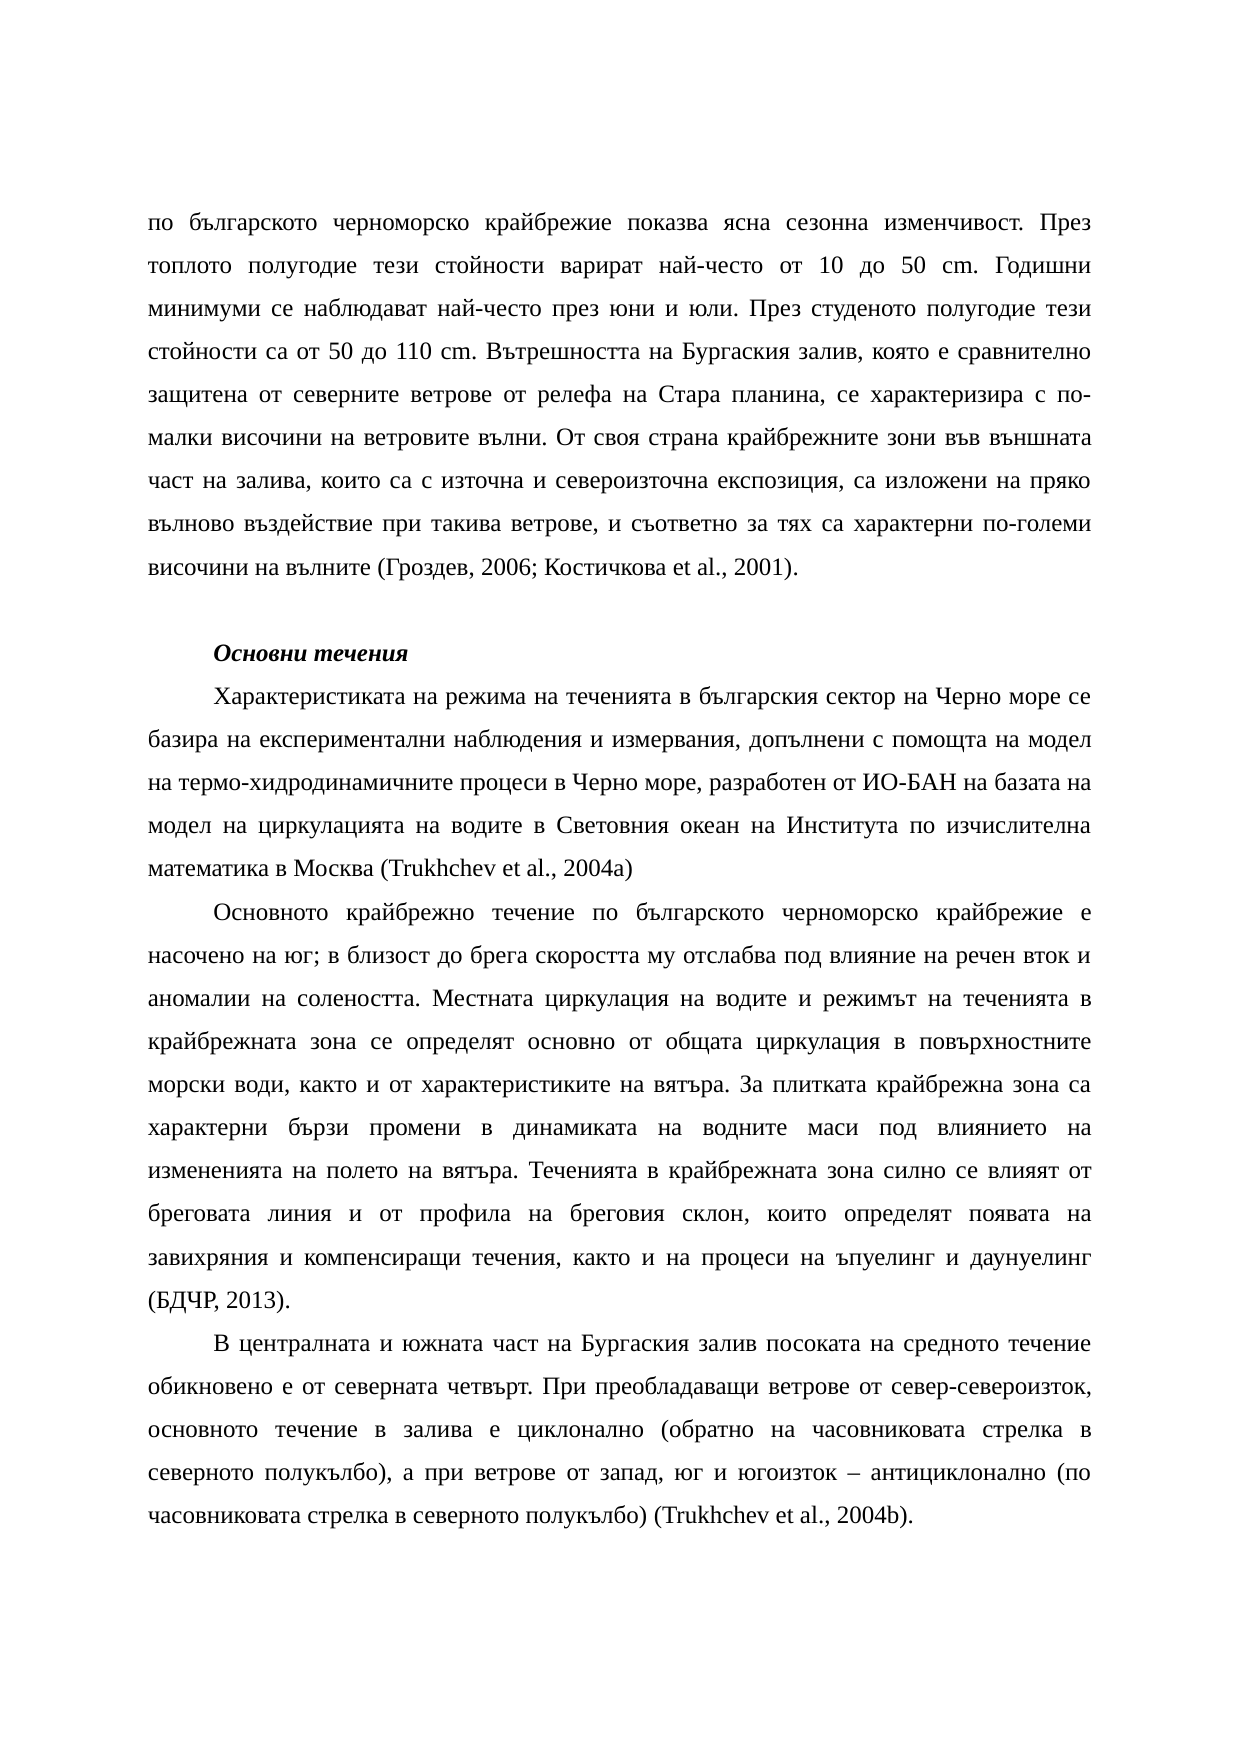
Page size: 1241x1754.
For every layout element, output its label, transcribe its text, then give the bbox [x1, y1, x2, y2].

text Основни течения [148, 638, 1093, 667]
text Характеристиката на режима на теченията в българския сектор на Черно море се базира на експериментални наблюдения и измервания, допълнени с помощта на модел на термо-хидродинамичните процеси в Черно море, разработен от ИО-БАН на базата на модел на циркулацията на водите в Световния океан на Института по изчислителна математика в Москва (Trukhchev et al., 2004a) [148, 681, 1093, 882]
text В централната и южната част на Бургаския залив посоката на средното течение обикновено е от северната четвърт. При преобладаващи ветрове от север-североизток, основното течение в залива е циклонално (обратно на часовниковата стрелка в северното полукълбо), а при ветрове от запад, юг и югоизток – антициклонално (по часовниковата стрелка в северното полукълбо) (Trukhchev et al., 2004b). [148, 1328, 1093, 1529]
text Основното крайбрежно течение по българското черноморско крайбрежие е насочено на юг; в близост до брега скоростта му отслабва под влияние на речен вток и аномалии на солеността. Местната циркулация на водите и режимът на теченията в крайбрежната зона се определят основно от общата циркулация в повърхностните морски води, както и от характеристиките на вятъра. За плитката крайбрежна зона са характерни бързи промени в динамиката на водните маси под влиянието на измененията на полето на вятъра. Теченията в крайбрежната зона силно се влияят от бреговата линия и от профила на бреговия склон, които определят появата на завихряния и компенсиращи течения, както и на процеси на ъпуелинг и даунуелинг (БДЧР, 2013). [148, 897, 1093, 1313]
text по българското черноморско крайбрежие показва ясна сезонна изменчивост. През топлото полугодие тези стойности варират най-често от 10 до 50 cm. Годишни минимуми се наблюдават най-често през юни и юли. През студеното полугодие тези стойности са от 50 до 110 cm. Вътрешността на Бургаския залив, която е сравнително защитена от северните ветрове от релефа на Стара планина, се характеризира с по-малки височини на ветровите вълни. От своя страна крайбрежните зони във външната част на залива, които са с източна и североизточна експозиция, са изложени на пряко вълново въздействие при такива ветрове, и съответно за тях са характерни по-големи височини на вълните (Гроздев, 2006; Костичкова et al., 2001). [148, 207, 1093, 580]
